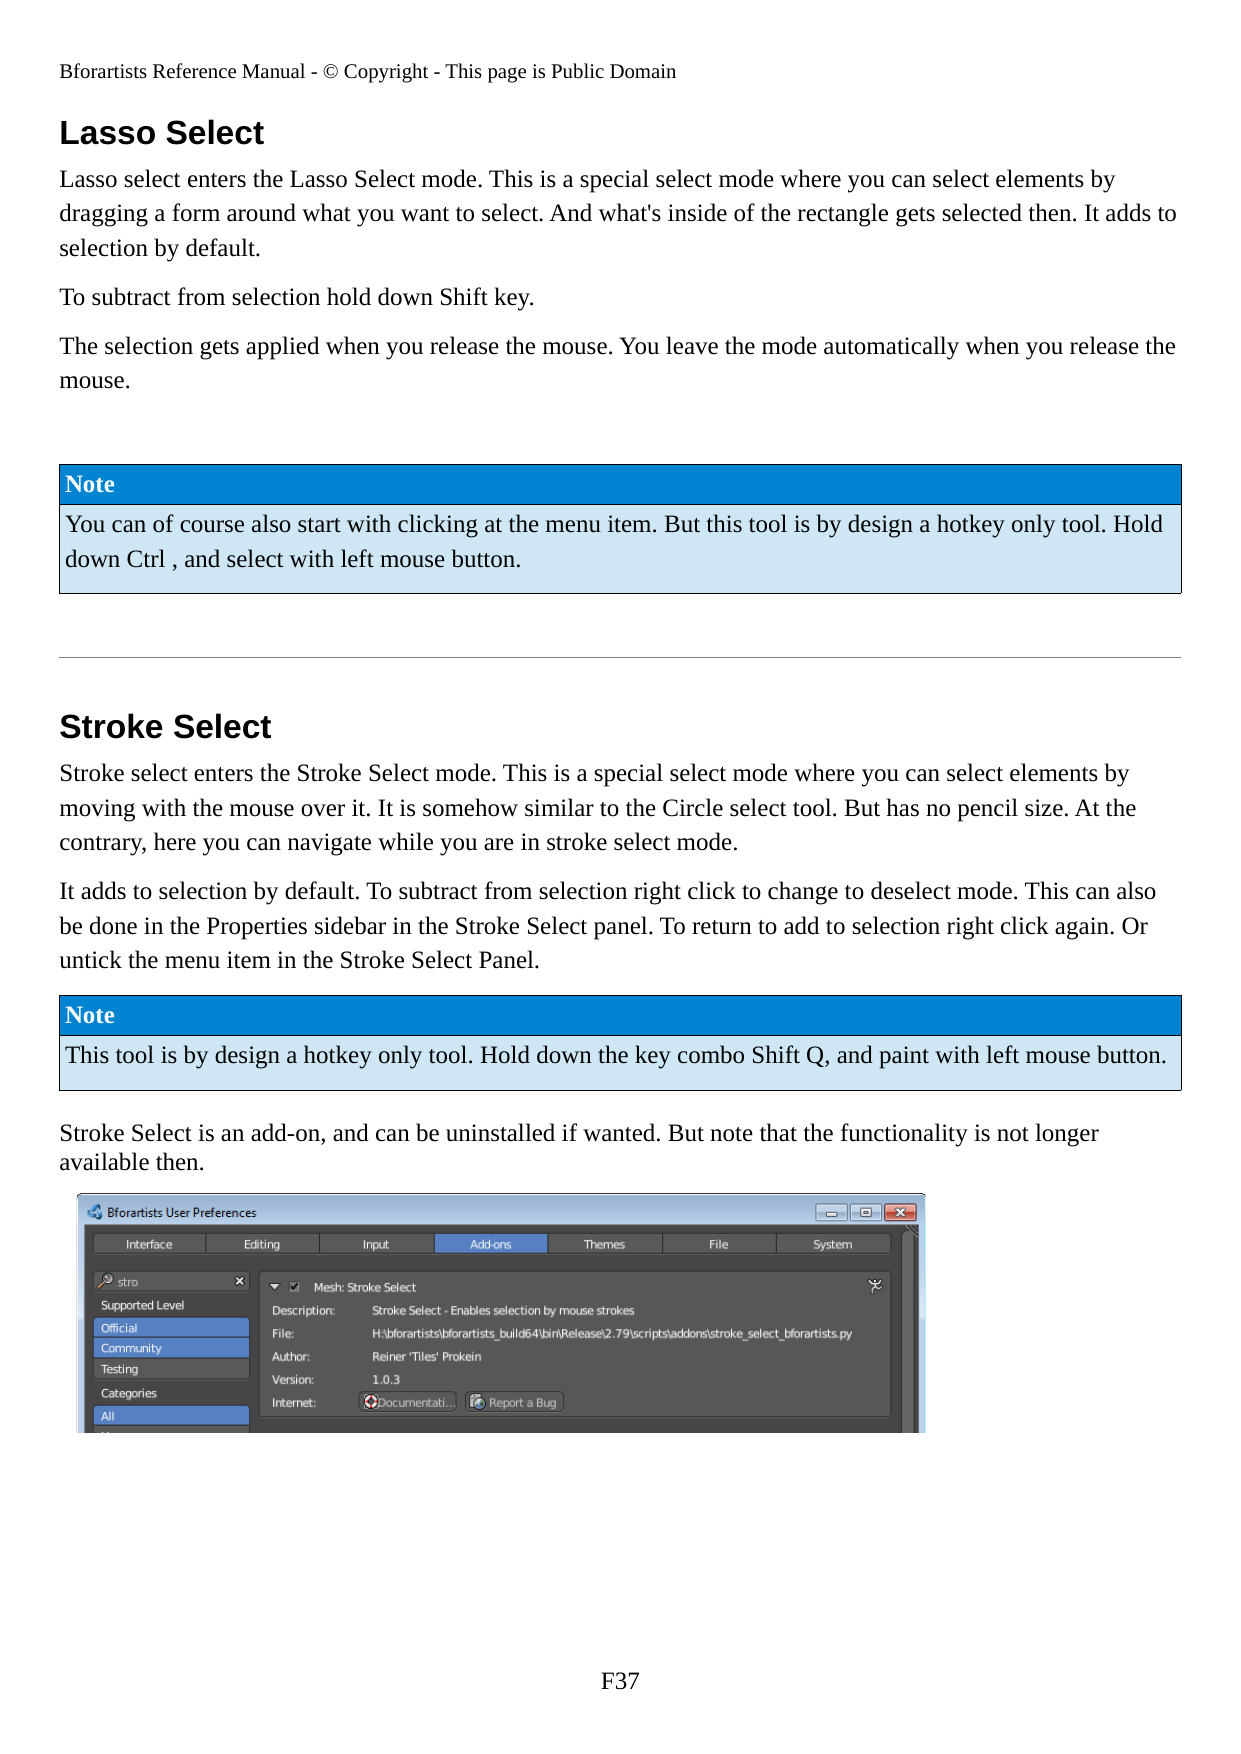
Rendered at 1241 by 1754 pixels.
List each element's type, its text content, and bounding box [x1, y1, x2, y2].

text To subtract from selection hold down Shift key. [59, 282, 1181, 311]
text It adds to selection by default. To subtract from selection right click to change to deselect mode. This can also be done in the Properties sidebar in the Stroke Select panel. To return to add to selection right click again. Or untick the menu item in the Stroke Select Panel. [59, 876, 1181, 974]
table_header Note [60, 996, 1181, 1035]
text Lasso select enters the Lasso Select mode. This is a special select mode where you can select elements by dragging a form around what you want to select. And what's inside of the rectangle gets selected then. It adds to selection by default. [59, 164, 1181, 261]
text The selection gets applied when you release the mouse. You leave the mode automatically when you release the mouse. [59, 331, 1181, 394]
text Stroke Select is an add-on, and can be uninstalled if wanted. But note that the functionality is not longer available then. [59, 1118, 1181, 1176]
table_cell This tool is by design a hotkey only tool. Hold down the key combo Shift Q, and paint with left mouse button. [60, 1036, 1181, 1090]
table_cell You can of course also start with clicking at the menu item. But this tool is by design a hotkey only tool. Hold down Ctrl , and select with left mouse button. [60, 505, 1181, 593]
table_header Note [60, 465, 1181, 504]
picture [76, 1193, 926, 1433]
subtitle Lasso Select [59, 113, 1181, 151]
text Stroke select enters the Stroke Select mode. This is a special select mode where you can select elements by moving with the mouse over it. It is somehow similar to the Circle select tool. But has no pencil size. At the contrary, here you can navigate while you are in stroke select mode. [59, 758, 1181, 856]
subtitle Stroke Select [59, 707, 1181, 746]
